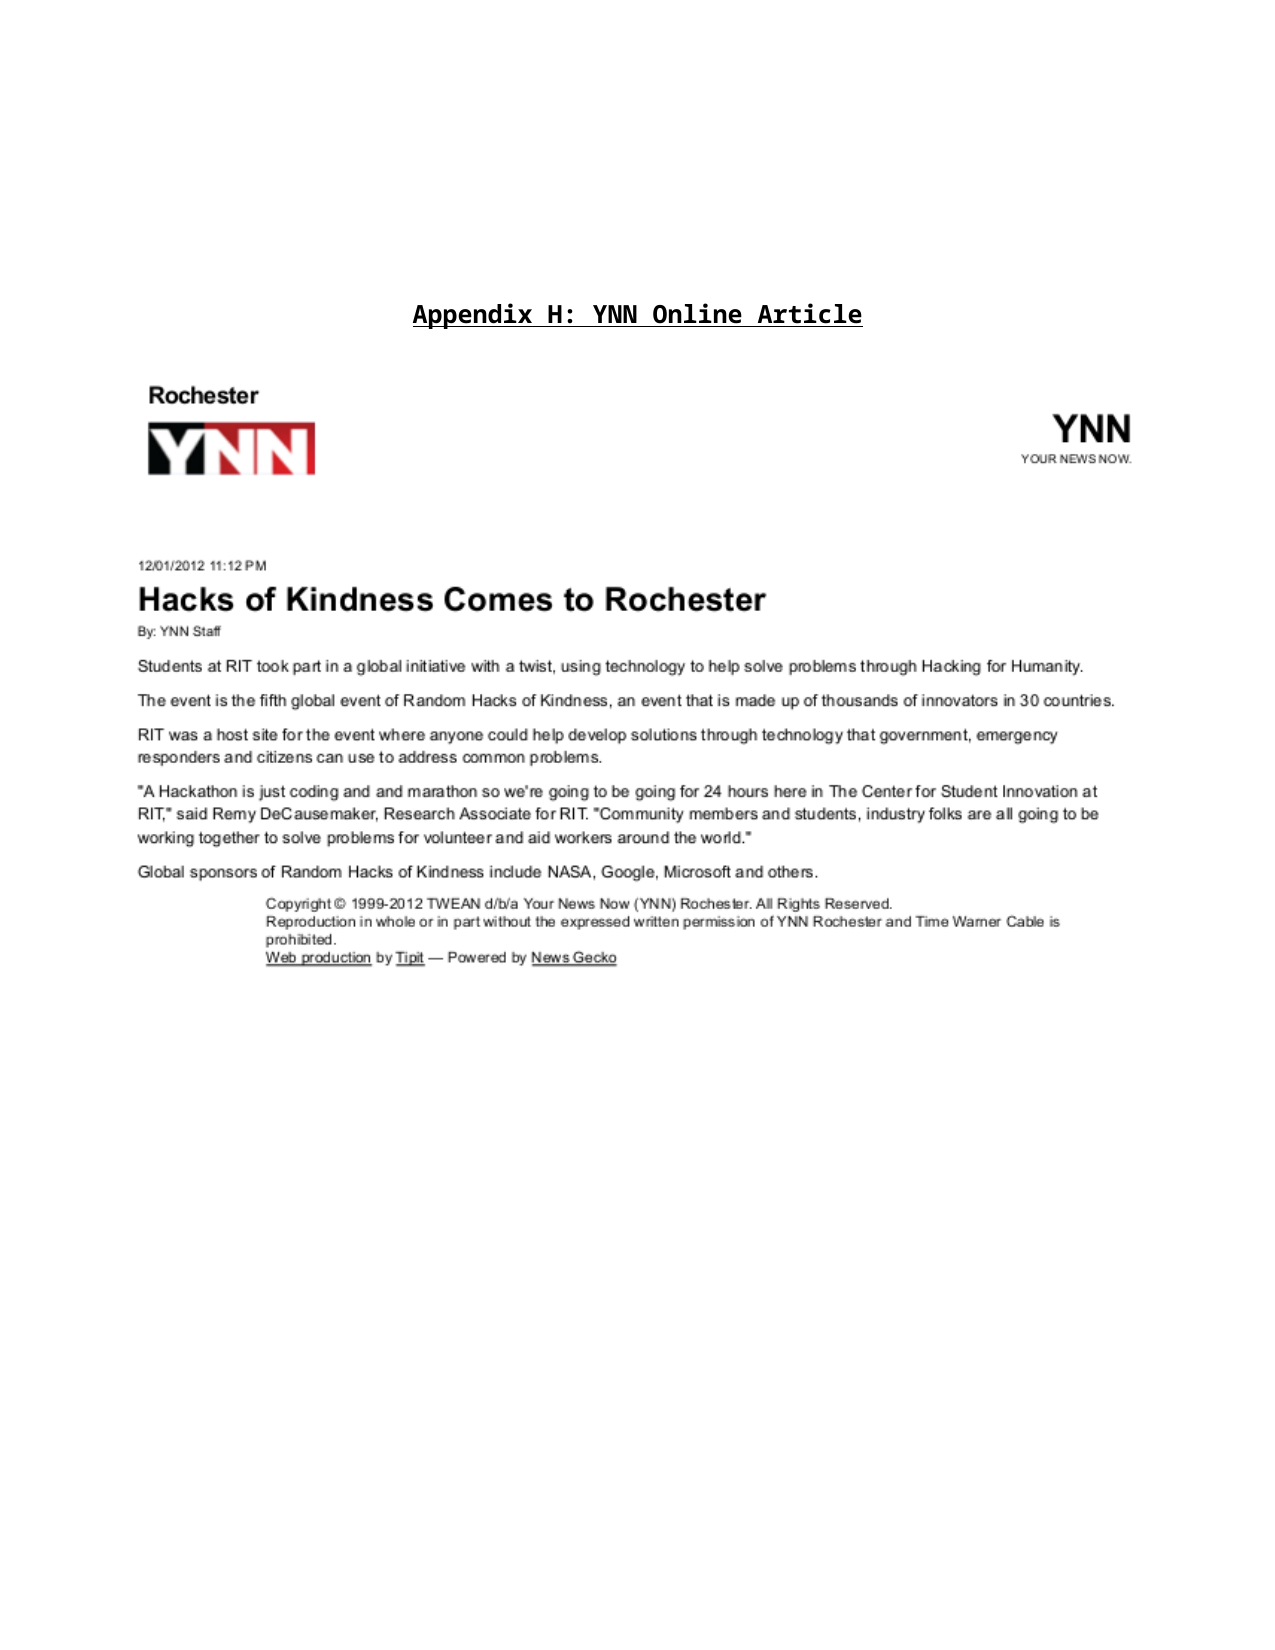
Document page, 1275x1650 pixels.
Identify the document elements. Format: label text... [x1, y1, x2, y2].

text Appendix H: YNN Online Article [118, 297, 1157, 331]
picture [123, 365, 1163, 997]
